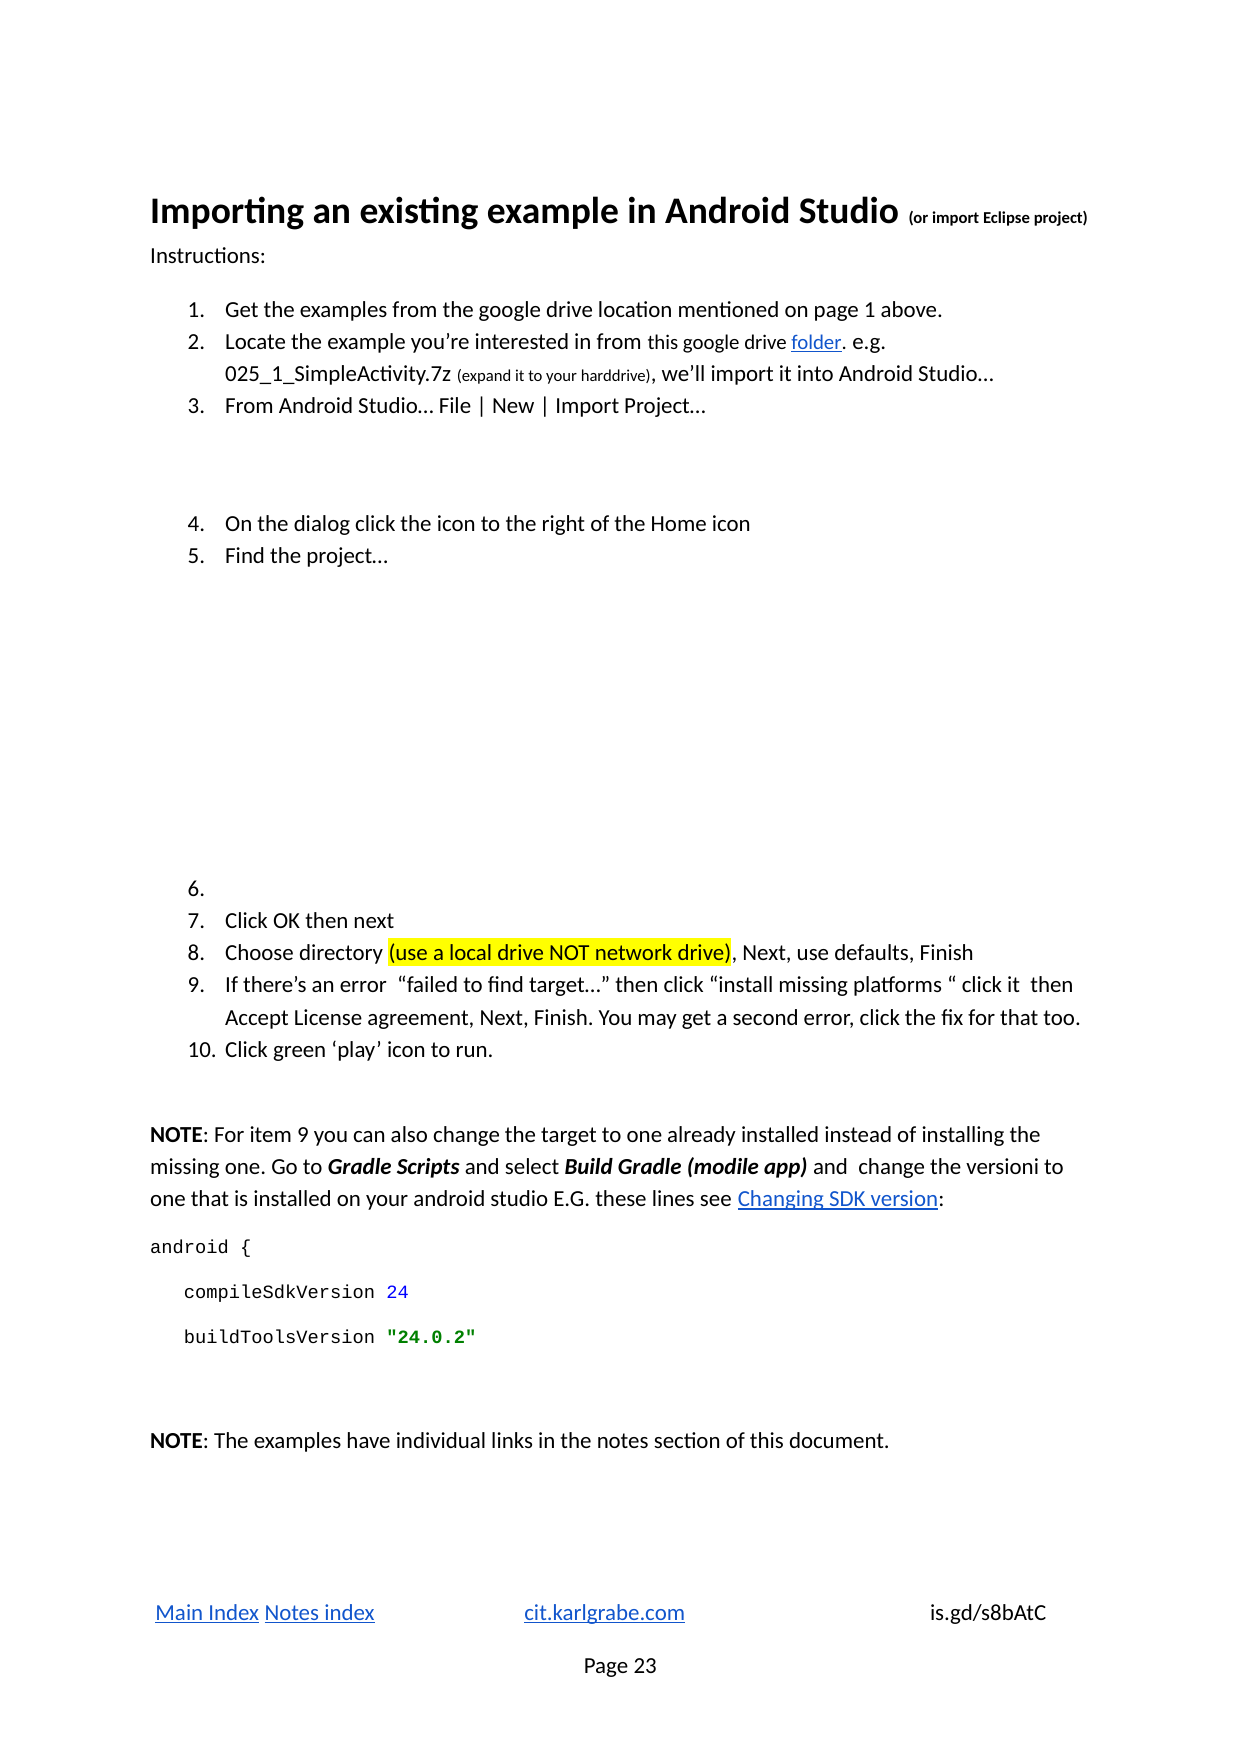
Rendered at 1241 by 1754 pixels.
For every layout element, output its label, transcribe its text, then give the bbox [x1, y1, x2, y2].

text android { [150, 1237, 1090, 1259]
text buildToolsVersion "24.0.2" [150, 1328, 1090, 1349]
list Find the project… [187, 541, 1090, 569]
list Click OK then next [187, 906, 1090, 934]
picture [756, 423, 885, 532]
list Choose directory (use a local drive NOT network drive), Next, use defaults, Finish [187, 938, 1090, 966]
text NOTE: The examples have individual links in the notes section of this document. [150, 1426, 1090, 1454]
text compileSdkVersion 24 [150, 1283, 1090, 1304]
list From Android Studio… File | New | Import Project… [187, 391, 1090, 419]
text Instructions: [150, 242, 1090, 270]
list Locate the example you’re interested in from this google drive folder. e.g. 025_1_SimpleActivity.7z (expand it to your harddrive), we’ll import it into Android Studio… [187, 327, 1090, 387]
list Click green ‘play’ icon to run. [187, 1035, 1090, 1063]
text NOTE: For item 9 you can also change the target to one already installed instead of installing the missing one. Go to Gradle Scripts and select Build Gradle (modile app) and change the versioni to one that is installed on your android studio E.G. these lines see Changing SDK version: [150, 1120, 1090, 1212]
list On the dialog click the icon to the right of the Home icon [187, 423, 1090, 537]
subtitle Importing an existing example in Android Studio (or import Eclipse project) [150, 187, 1090, 233]
list If there’s an error “failed to find target…” then click “install missing platforms “ click it then Accept License agreement, Next, Finish. You may get a second error, click the fix for that too. [187, 970, 1090, 1031]
list Get the examples from the google drive location mentioned on page 1 above. [187, 295, 1090, 323]
picture [225, 573, 582, 897]
